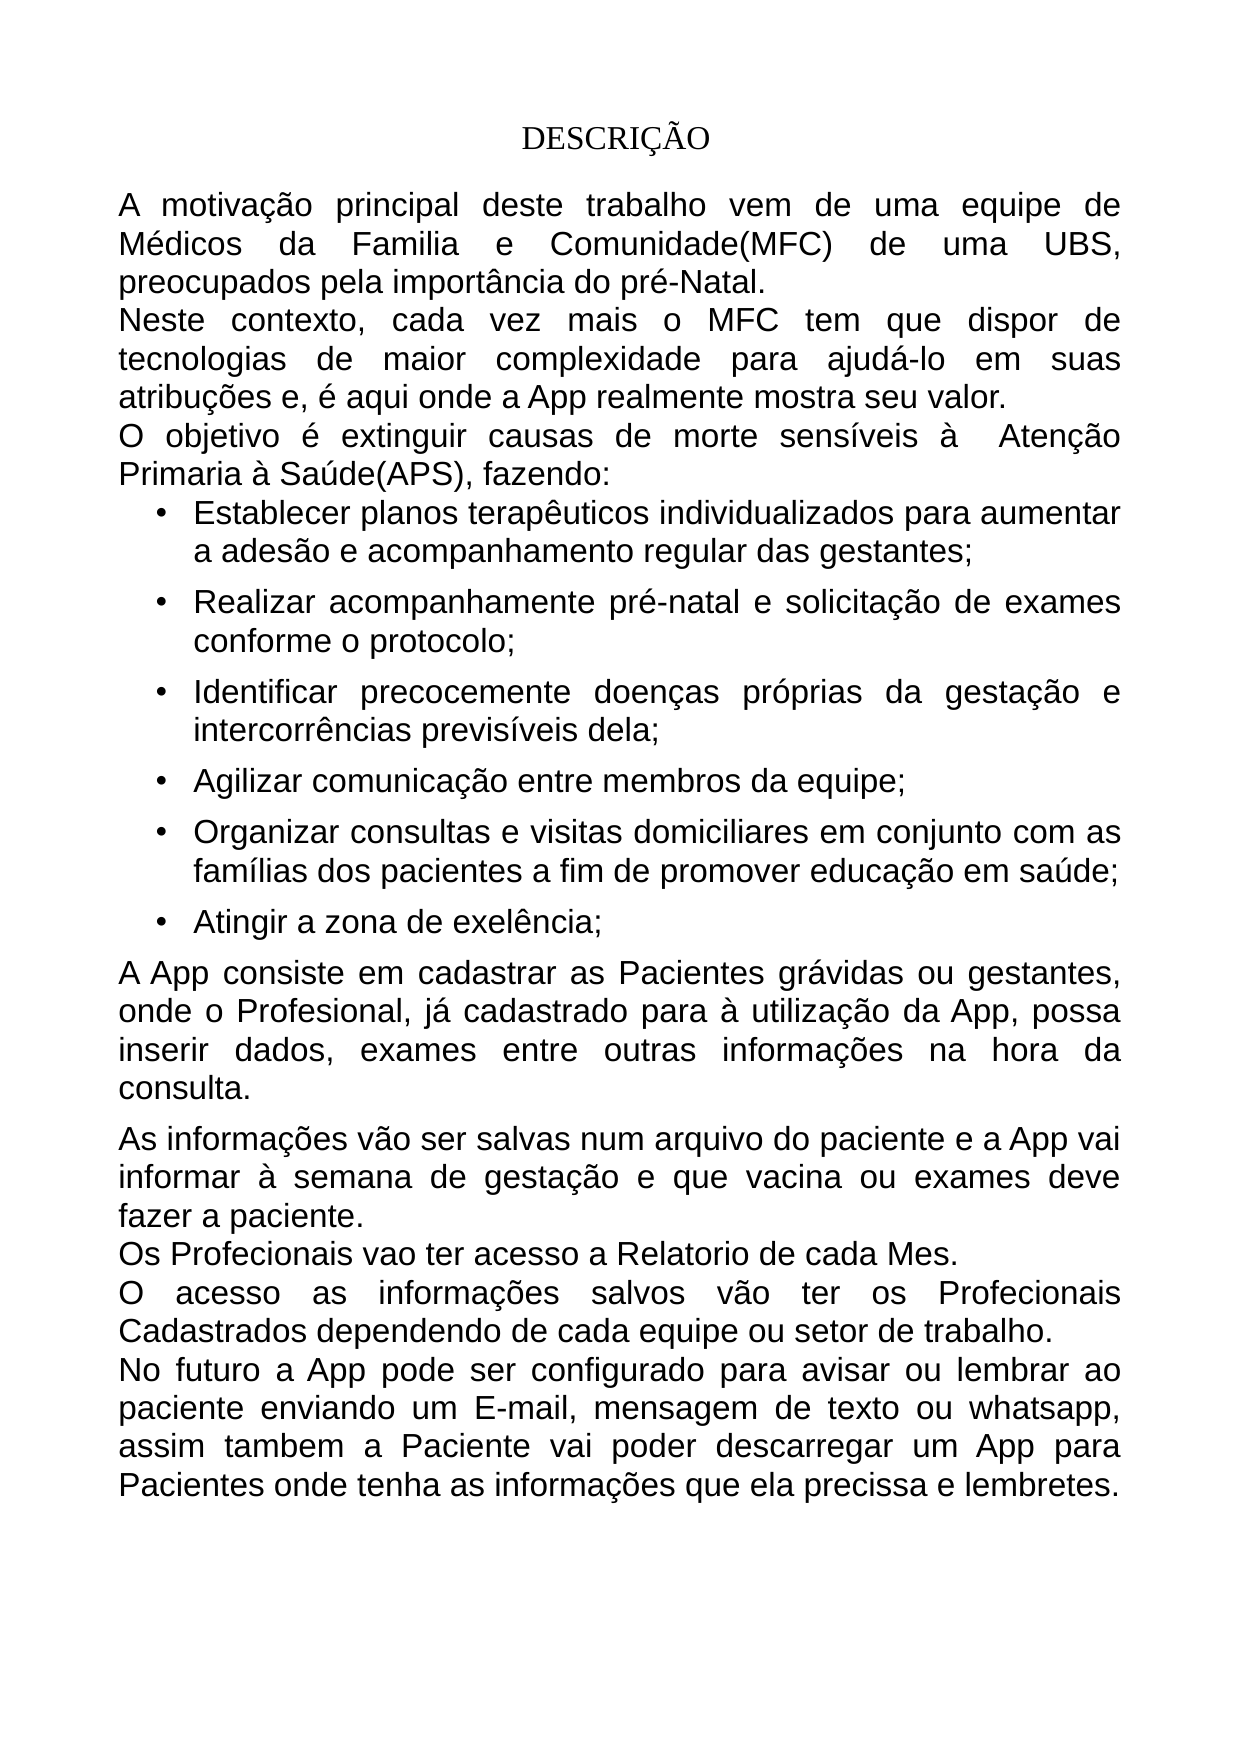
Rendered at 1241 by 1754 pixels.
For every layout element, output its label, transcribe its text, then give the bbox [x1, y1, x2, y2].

list Realizar acompanhamente pré-natal e solicitação de exames conforme o protocolo; [156, 582, 1122, 659]
list Establecer planos terapêuticos individualizados para aumentar a adesão e acompanhamento regular das gestantes; [156, 493, 1122, 570]
list Identificar precocemente doenças próprias da gestação e intercorrências previsíveis dela; [156, 672, 1122, 749]
text As informações vão ser salvas num arquivo do paciente e a App vai informar à semana de gestação e que vacina ou exames deve fazer a paciente. [118, 1119, 1122, 1234]
text Os Profecionais vao ter acesso a Relatorio de cada Mes. [118, 1234, 1122, 1273]
list Atingir a zona de exelência; [156, 902, 1122, 940]
text A App consiste em cadastrar as Pacientes grávidas ou gestantes, onde o Profesional, já cadastrado para à utilização da App, possa inserir dados, exames entre outras informações na hora da consulta. [118, 953, 1122, 1106]
text O acesso as informações salvos vão ter os Profecionais Cadastrados dependendo de cada equipe ou setor de trabalho. [118, 1273, 1122, 1349]
text DESCRIÇÃO [118, 118, 1122, 156]
list Agilizar comunicação entre membros da equipe; [156, 761, 1122, 800]
text A motivação principal deste trabalho vem de uma equipe de Médicos da Familia e Comunidade(MFC) de uma UBS, preocupados pela importância do pré-Natal. [118, 185, 1122, 301]
text No futuro a App pode ser configurado para avisar ou lembrar ao paciente enviando um E-mail, mensagem de texto ou whatsapp, assim tambem a Paciente vai poder descarregar um App para Pacientes onde tenha as informações que ela precissa e lembretes. [118, 1349, 1122, 1503]
text O objetivo é extinguir causas de morte sensíveis à Atenção Primaria à Saúde(APS), fazendo: [118, 416, 1122, 493]
text Neste contexto, cada vez mais o MFC tem que dispor de tecnologias de maior complexidade para ajudá-lo em suas atribuções e, é aqui onde a App realmente mostra seu valor. [118, 301, 1122, 416]
list Organizar consultas e visitas domiciliares em conjunto com as famílias dos pacientes a fim de promover educação em saúde; [156, 812, 1122, 889]
